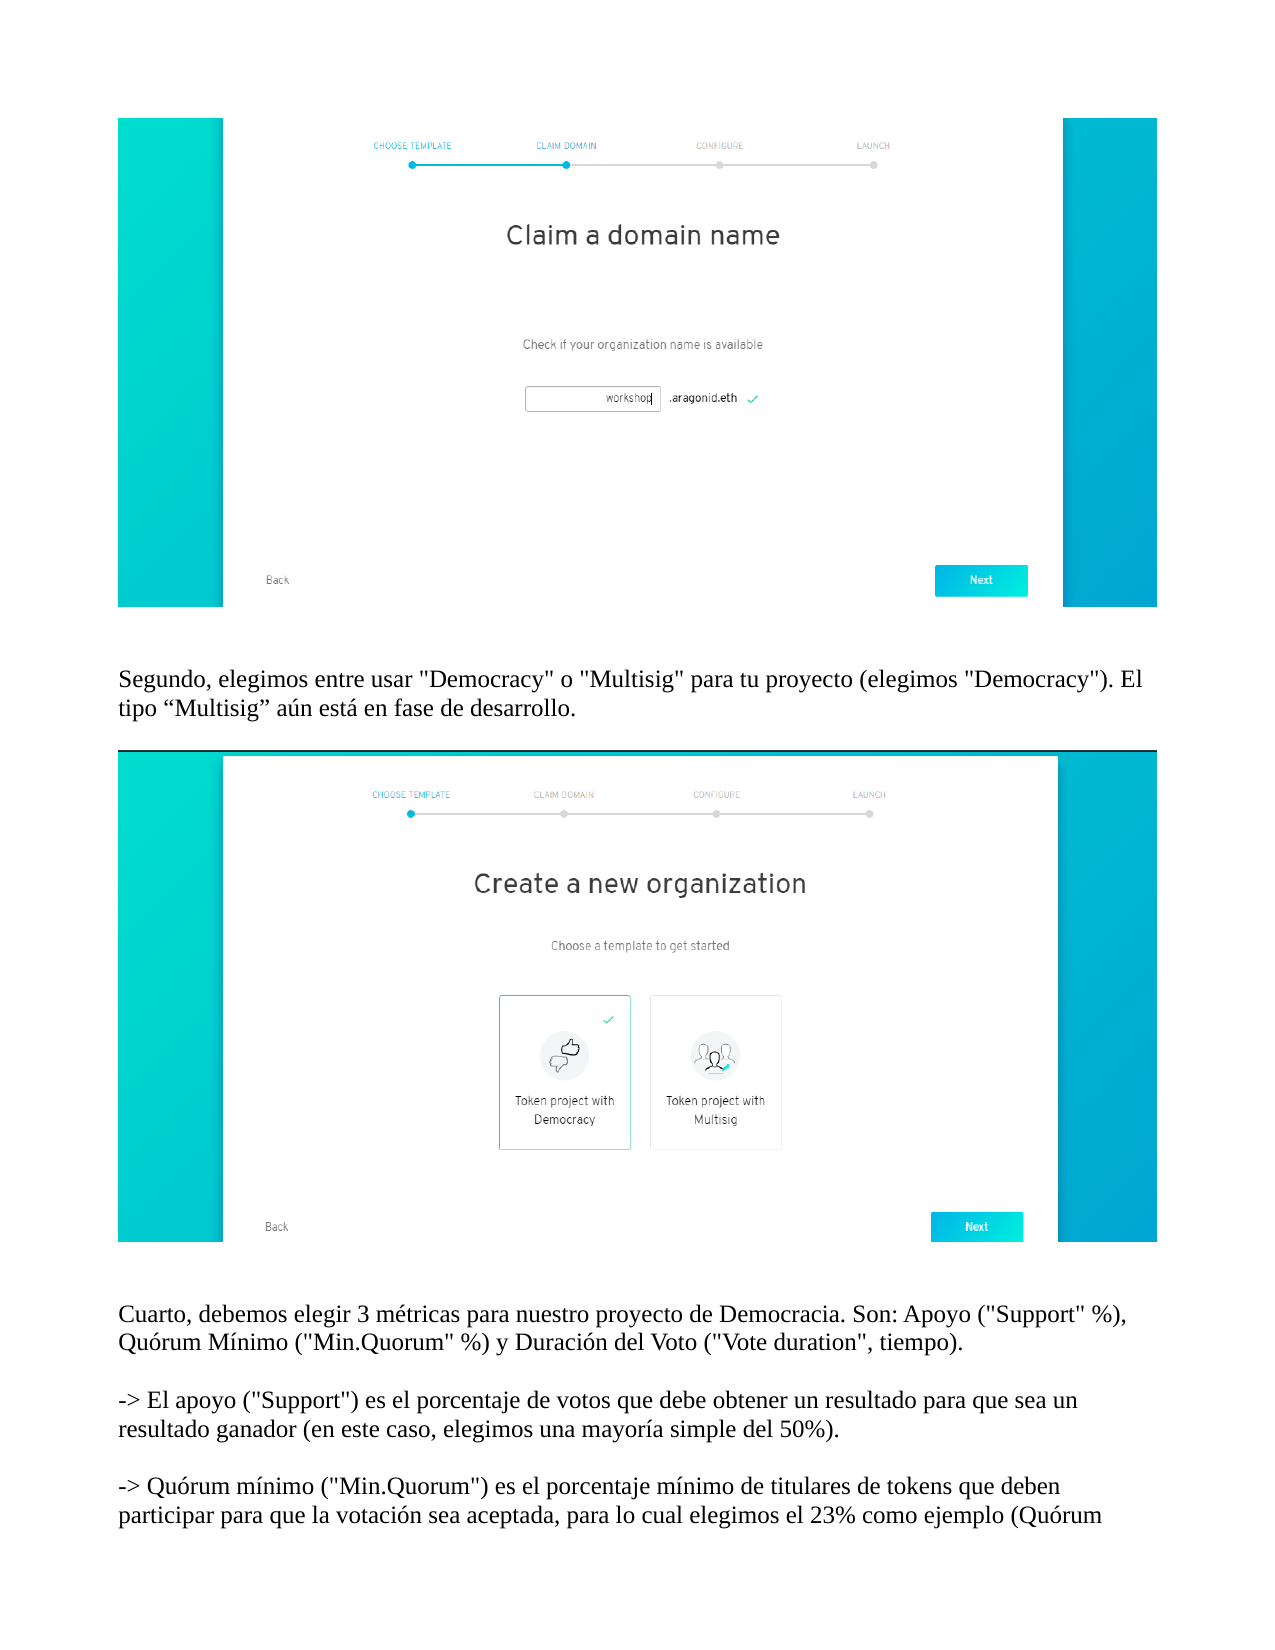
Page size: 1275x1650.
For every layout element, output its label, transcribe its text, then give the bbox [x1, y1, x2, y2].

picture [118, 118, 1157, 607]
picture [118, 750, 1157, 1242]
text -> Quórum mínimo ("Min.Quorum") es el porcentaje mínimo de titulares de tokens que deben participar para que la votación sea aceptada, para lo cual elegimos el 23% como ejemplo (Quórum [118, 1471, 1157, 1529]
text Segundo, elegimos entre usar "Democracy" o "Multisig" para tu proyecto (elegimos "Democracy"). El tipo “Multisig” aún está en fase de desarrollo. [118, 664, 1157, 721]
text Cuarto, debemos elegir 3 métricas para nuestro proyecto de Democracia. Son: Apoyo ("Support" %), Quórum Mínimo ("Min.Quorum" %) y Duración del Voto ("Vote duration", tiempo). [118, 1299, 1157, 1356]
text -> El apoyo ("Support") es el porcentaje de votos que debe obtener un resultado para que sea un resultado ganador (en este caso, elegimos una mayoría simple del 50%). [118, 1385, 1157, 1442]
